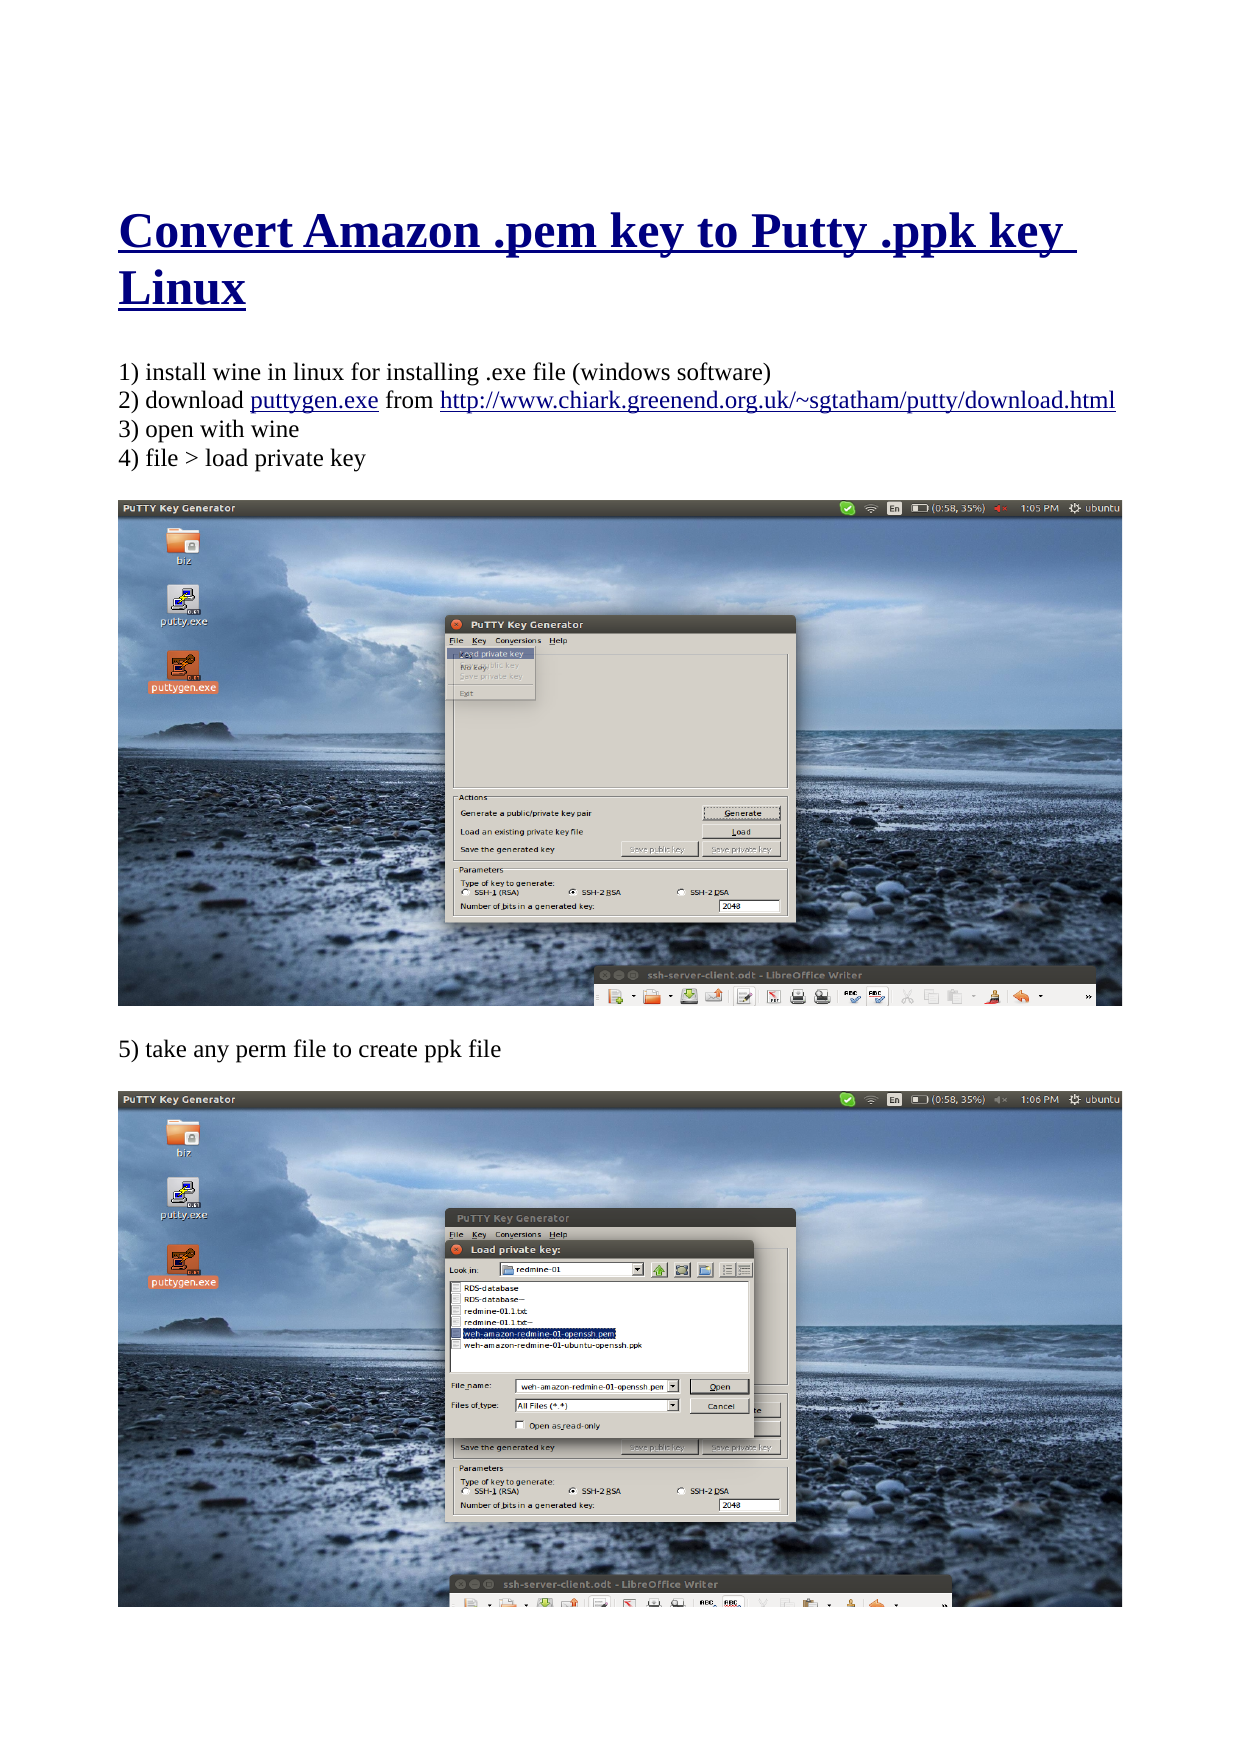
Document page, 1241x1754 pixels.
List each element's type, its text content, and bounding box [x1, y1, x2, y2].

text 4) file > load private key [118, 443, 1122, 472]
picture [118, 1091, 1123, 1607]
text 2) download puttygen.exe from http://www.chiark.greenend.org.uk/~sgtatham/putty/download.html [118, 386, 1122, 414]
subtitle Convert Amazon .pem key to Putty .ppk key Linux [118, 201, 1122, 316]
text 5) take any perm file to create ppk file [118, 1034, 1122, 1063]
text 1) install wine in linux for installing .exe file (windows software) [118, 357, 1122, 386]
text 3) open with wine [118, 414, 1122, 443]
picture [118, 500, 1123, 1006]
